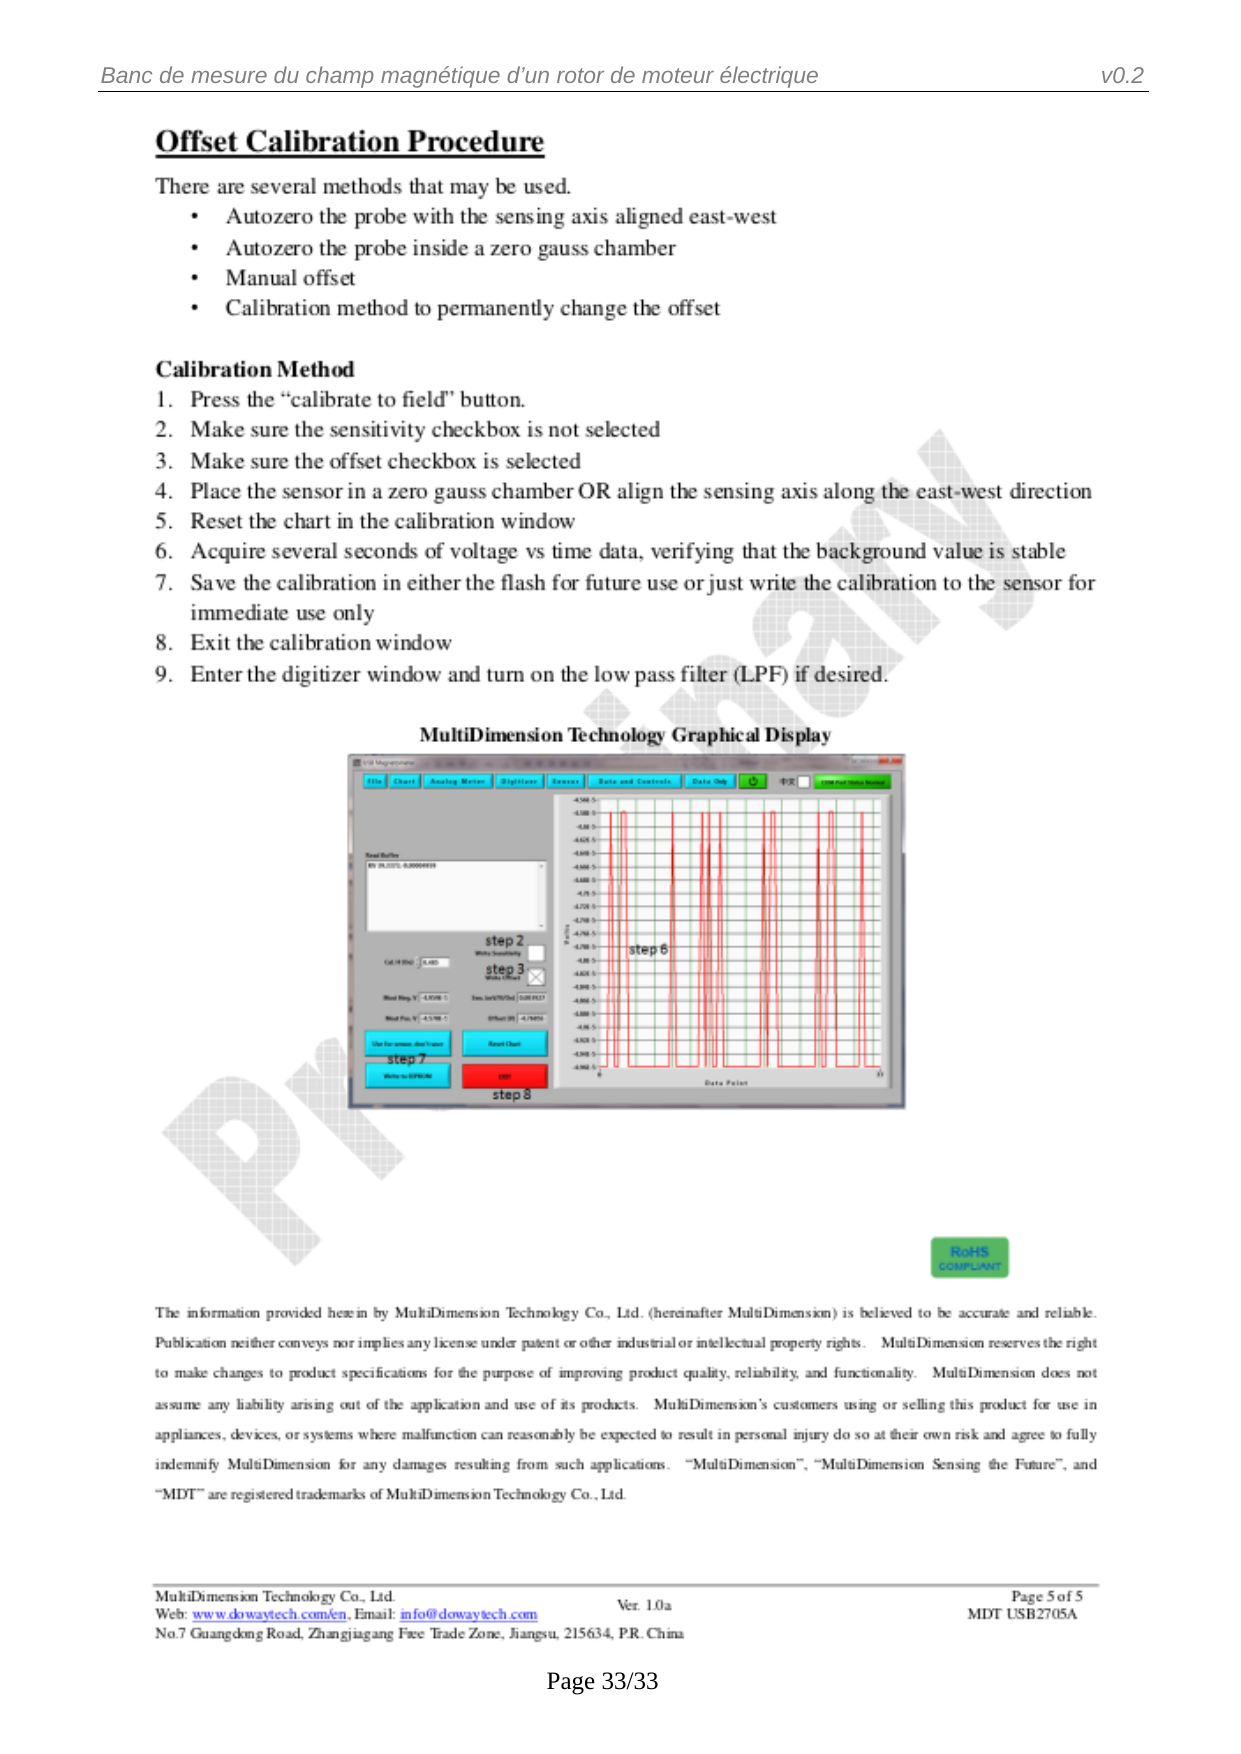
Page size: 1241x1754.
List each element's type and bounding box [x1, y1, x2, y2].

picture [138, 120, 1109, 1644]
